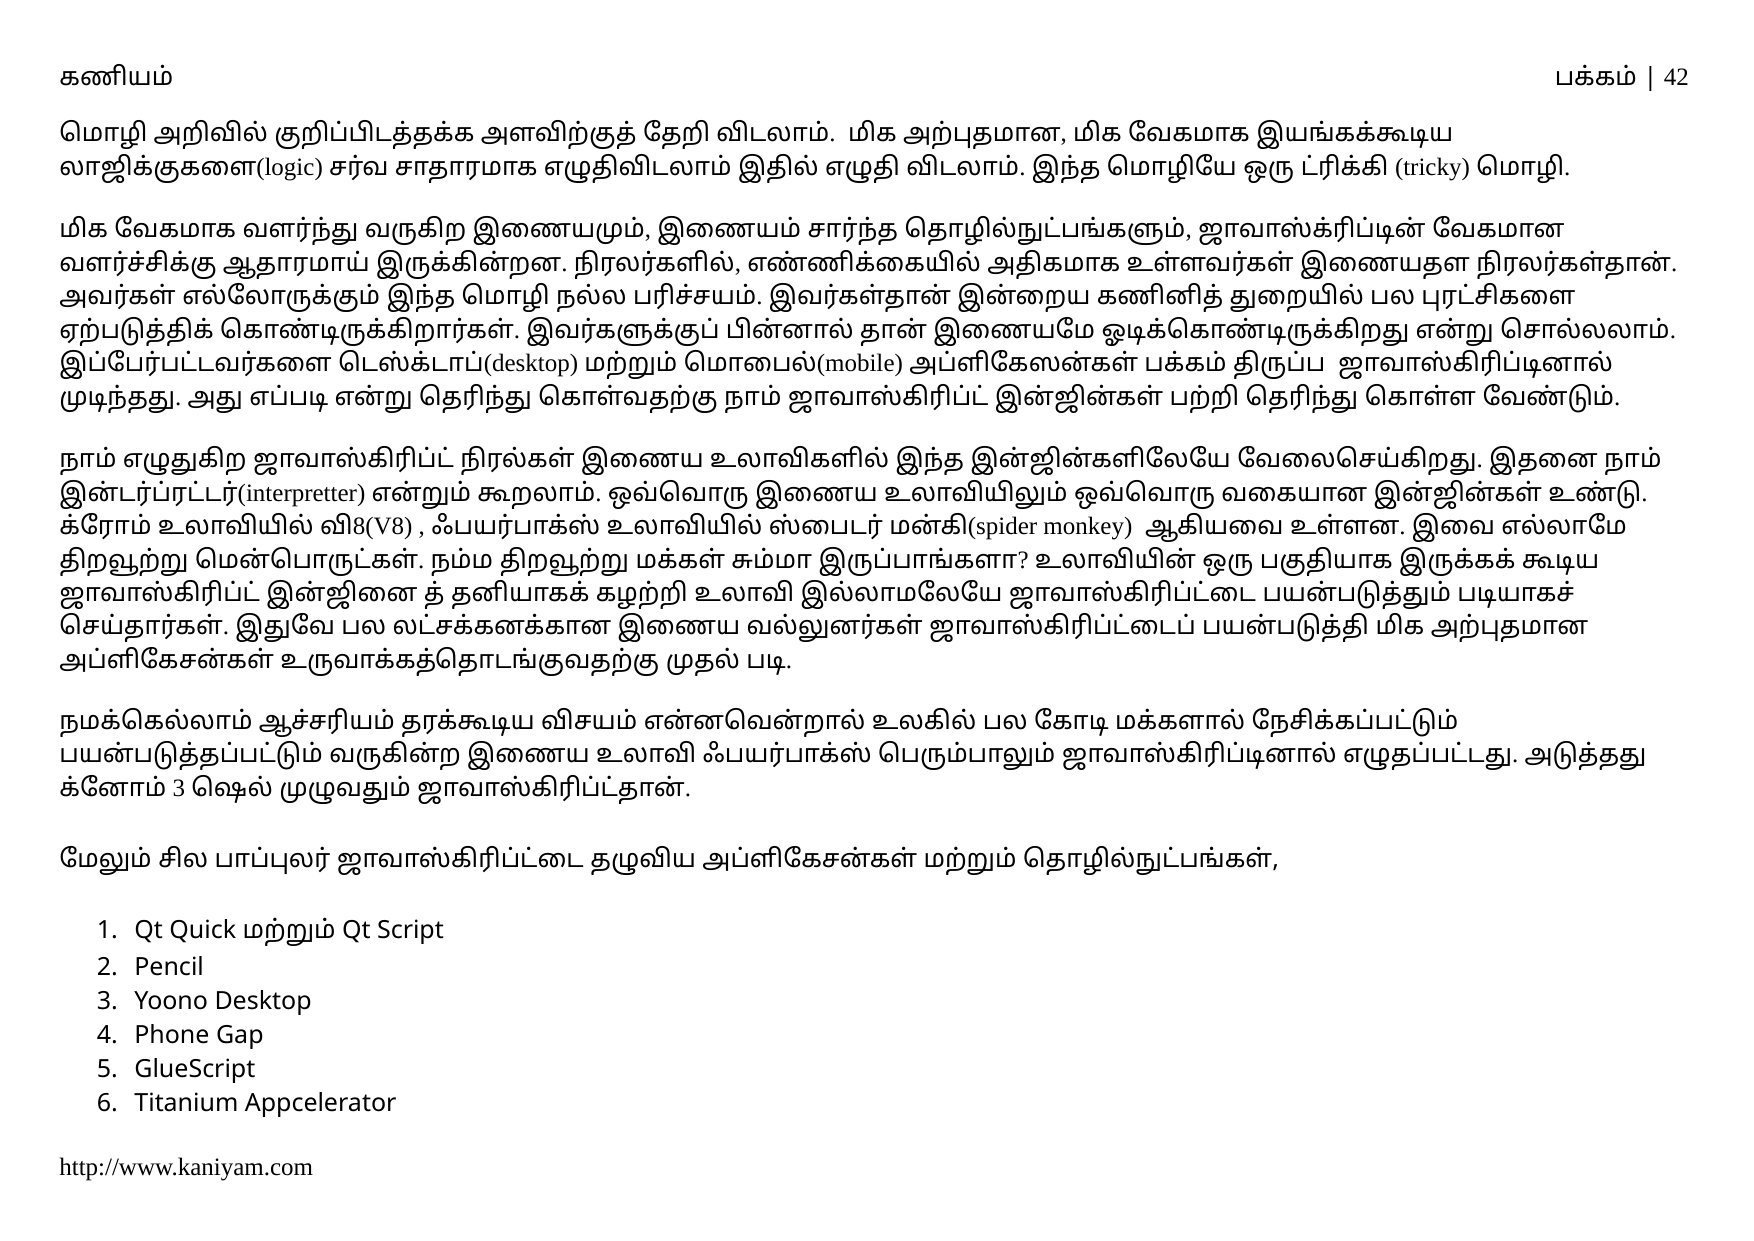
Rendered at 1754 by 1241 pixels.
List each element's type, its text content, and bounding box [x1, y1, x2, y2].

list Pencil [97, 949, 1695, 983]
text மொழி அறிவில் குறிப்பிடத்தக்க அளவிற்குத் தேறி விடலாம். மிக அற்புதமான, மிக வேகமாக இயங்கக்கூடிய லாஜிக்குகளை(logic) சர்வ சாதாரமாக எழுதிவிடலாம் இதில் எழுதி விடலாம். இந்த மொழியே ஒரு ட்ரிக்கி (tricky) மொழி. [59, 118, 1695, 186]
list Phone Gap [97, 1017, 1695, 1051]
list GlueScript [97, 1051, 1695, 1085]
text மேலும் சில பாப்புலர் ஜாவாஸ்கிரிப்ட்டை தழுவிய அப்ளிகேசன்கள் மற்றும் தொழில்நுட்பங்கள், [59, 841, 1695, 878]
text நமக்கெல்லாம் ஆச்சரியம் தரக்கூடிய விசயம் என்னவென்றால் உலகில் பல கோடி மக்களால் நேசிக்கப்பட்டும் பயன்படுத்தப்பட்டும் வருகின்ற இணைய உலாவி ஃபயர்பாக்ஸ் பெரும்பாலும் ஜாவாஸ்கிரிப்டினால் எழுதப்பட்டது. அடுத்தது க்னோம் 3 ஷெல் முழுவதும் ஜாவாஸ்கிரிப்ட்தான். [59, 707, 1695, 807]
text நாம் எழுதுகிற ஜாவாஸ்கிரிப்ட் நிரல்கள் இணைய உலாவிகளில் இந்த இன்ஜின்களிலேயே வேலைசெய்கிறது. இதனை நாம் இன்டர்ப்ரட்டர்(interpretter) என்றும் கூறலாம். ஒவ்வொரு இணைய உலாவியிலும் ஒவ்வொரு வகையான இன்ஜின்கள் உண்டு. க்ரோம் உலாவியில் வி8(V8) , ஃபயர்பாக்ஸ் உலாவியில் ஸ்பைடர் மன்கி(spider monkey) ஆகியவை உள்ளன. இவை எல்லாமே திறவூற்று மென்பொருட்கள். நம்ம திறவூற்று மக்கள் சும்மா இருப்பாங்களா? உலாவியின் ஒரு பகுதியாக இருக்கக் கூடிய ஜாவாஸ்கிரிப்ட் இன்ஜினை த் தனியாகக் கழற்றி உலாவி இல்லாமலேயே ஜாவாஸ்கிரிப்ட்டை பயன்படுத்தும் படியாகச் செய்தார்கள். இதுவே பல லட்சக்கனக்கான இணைய வல்லுனர்கள் ஜாவாஸ்கிரிப்ட்டைப் பயன்படுத்தி மிக அற்புதமான அப்ளிகேசன்கள் உருவாக்கத்தொடங்குவதற்கு முதல் படி. [59, 444, 1695, 678]
list Yoono Desktop [97, 983, 1695, 1017]
list Qt Quick மற்றும் Qt Script [97, 912, 1695, 949]
list Titanium Appcelerator [97, 1085, 1695, 1119]
text மிக வேகமாக வளர்ந்து வருகிற இணையமும், இணையம் சார்ந்த தொழில்நுட்பங்களும், ஜாவாஸ்க்ரிப்டின் வேகமான வளர்ச்சிக்கு ஆதாரமாய் இருக்கின்றன. நிரலர்களில், எண்ணிக்கையில் அதிகமாக உள்ளவர்கள் இணையதள நிரலர்கள்தான். அவர்கள் எல்லோருக்கும் இந்த மொழி நல்ல பரிச்சயம். இவர்கள்தான் இன்றைய கணினித் துறையில் பல புரட்சிகளை ஏற்படுத்திக் கொண்டிருக்கிறார்கள். இவர்களுக்குப் பின்னால் தான் இணையமே ஓடிக்கொண்டிருக்கிறது என்று சொல்லலாம். இப்பேர்பட்டவர்களை டெஸ்க்டாப்(desktop) மற்றும் மொபைல்(mobile) அப்ளிகேஸன்கள் பக்கம் திருப்ப ஜாவாஸ்கிரிப்டினால் முடிந்தது. அது எப்படி என்று தெரிந்து கொள்வதற்கு நாம் ஜாவாஸ்கிரிப்ட் இன்ஜின்கள் பற்றி தெரிந்து கொள்ள வேண்டும். [59, 214, 1695, 416]
